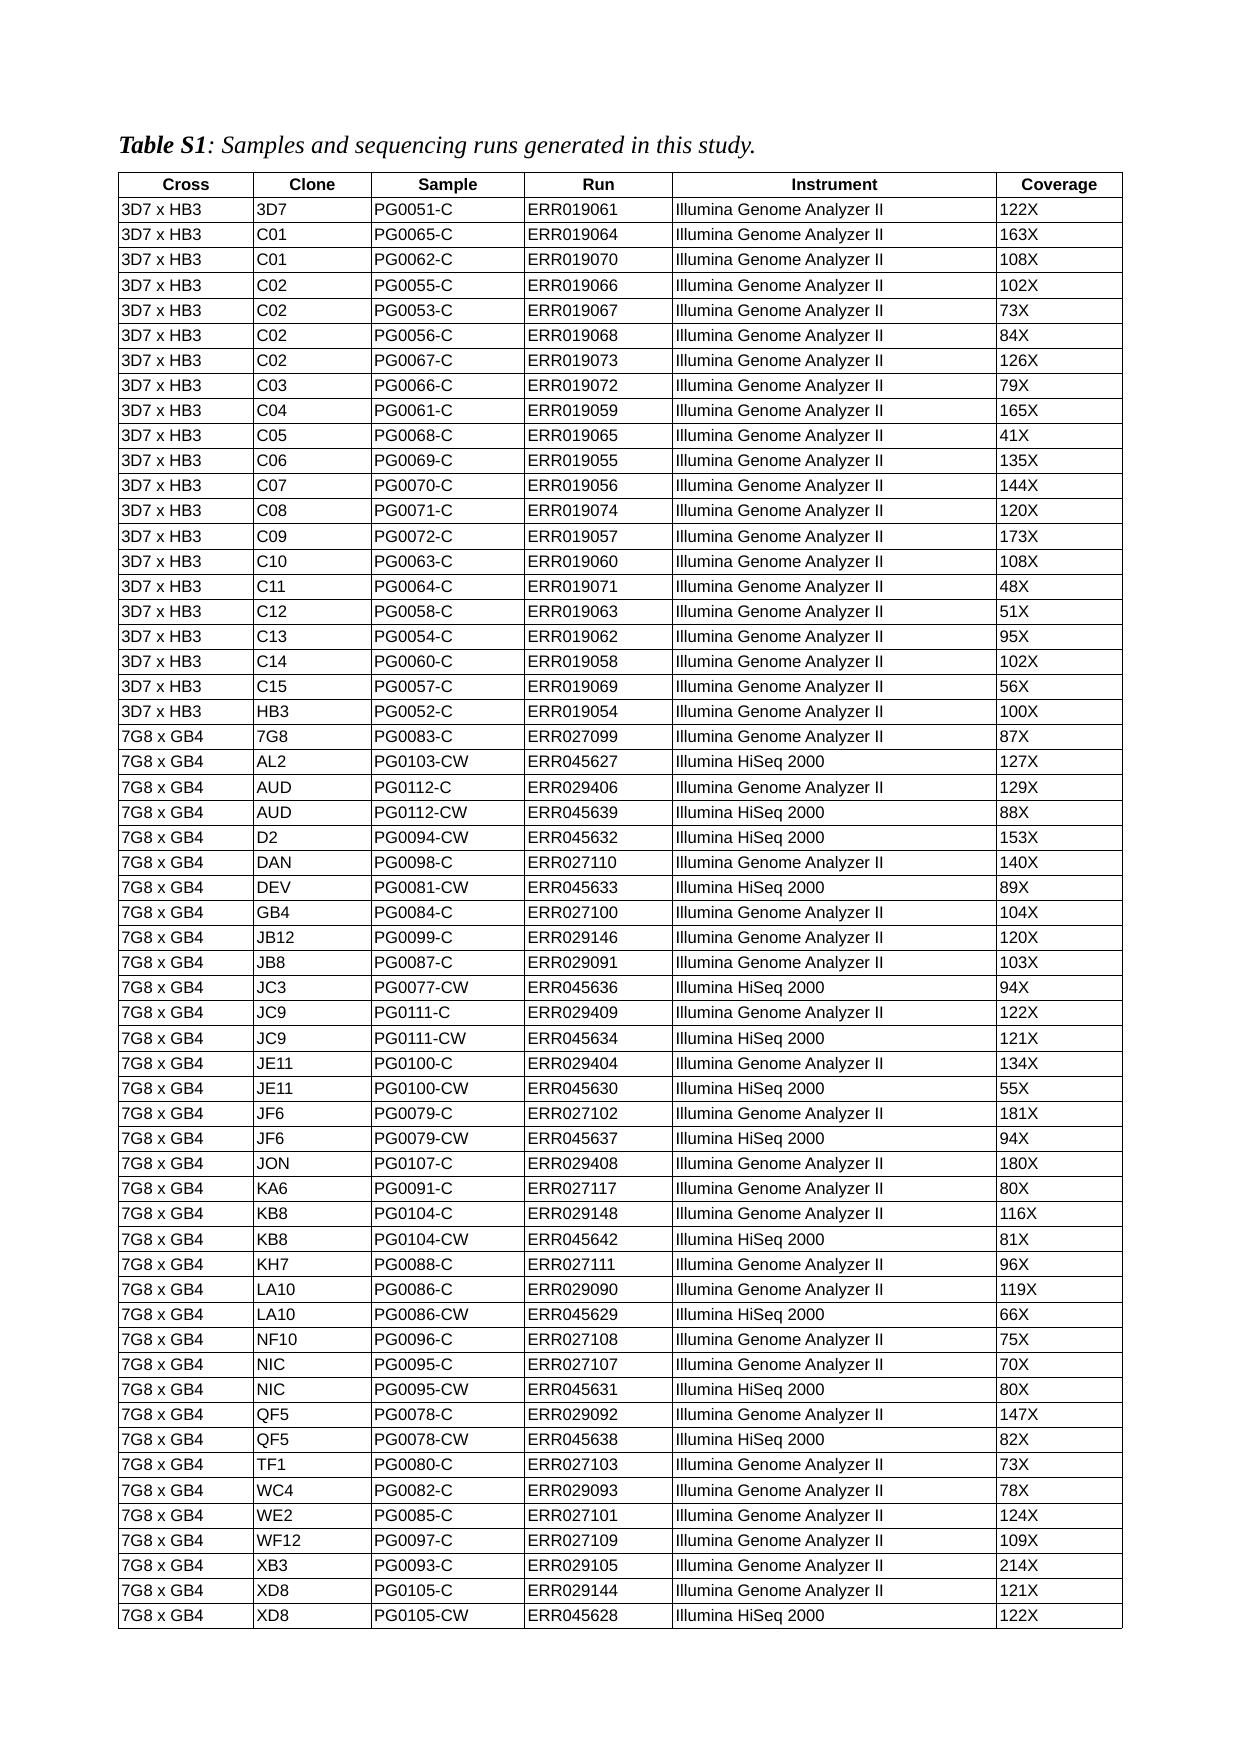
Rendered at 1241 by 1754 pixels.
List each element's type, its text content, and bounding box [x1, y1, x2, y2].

table_cell Illumina HiSeq 2000 [673, 750, 996, 774]
table_cell 78X [997, 1478, 1122, 1502]
table_cell XD8 [254, 1604, 371, 1628]
table_cell Illumina HiSeq 2000 [673, 1227, 996, 1251]
table_cell PG0097-C [372, 1529, 524, 1553]
table_cell ERR019072 [525, 374, 672, 398]
table_header Cross [119, 173, 253, 197]
table_cell ERR019056 [525, 474, 672, 498]
table_cell 87X [997, 725, 1122, 749]
table_cell 7G8 x GB4 [119, 1478, 253, 1502]
table_cell 126X [997, 349, 1122, 373]
table_cell Illumina Genome Analyzer II [673, 499, 996, 523]
table_cell ERR027108 [525, 1328, 672, 1352]
table_cell Illumina Genome Analyzer II [673, 700, 996, 724]
table_cell 3D7 x HB3 [119, 524, 253, 548]
table_cell Illumina Genome Analyzer II [673, 524, 996, 548]
table_cell Illumina Genome Analyzer II [673, 223, 996, 247]
table_cell 121X [997, 1026, 1122, 1051]
table_cell 214X [997, 1554, 1122, 1578]
table_cell ERR019073 [525, 349, 672, 373]
table_cell 96X [997, 1252, 1122, 1276]
table_cell 7G8 x GB4 [119, 1202, 253, 1226]
table_cell PG0086-C [372, 1277, 524, 1302]
table_cell Illumina Genome Analyzer II [673, 1328, 996, 1352]
table_cell C11 [254, 575, 371, 599]
table_cell 3D7 x HB3 [119, 424, 253, 448]
table_cell ERR027117 [525, 1177, 672, 1201]
table_cell 116X [997, 1202, 1122, 1226]
table_cell ERR045630 [525, 1077, 672, 1101]
table_cell DEV [254, 876, 371, 900]
table_cell Illumina Genome Analyzer II [673, 1102, 996, 1126]
table_cell 7G8 x GB4 [119, 1428, 253, 1452]
table_cell PG0098-C [372, 851, 524, 875]
table_cell 7G8 x GB4 [119, 1353, 253, 1377]
table_cell Illumina Genome Analyzer II [673, 299, 996, 322]
table_cell 173X [997, 524, 1122, 548]
table_cell ERR019054 [525, 700, 672, 724]
table_cell ERR027101 [525, 1504, 672, 1527]
table_cell Illumina Genome Analyzer II [673, 775, 996, 799]
table_cell 7G8 x GB4 [119, 1328, 253, 1352]
table_cell 51X [997, 600, 1122, 624]
table_cell Illumina Genome Analyzer II [673, 198, 996, 222]
table_cell PG0070-C [372, 474, 524, 498]
table_cell JE11 [254, 1077, 371, 1101]
table_cell 135X [997, 449, 1122, 473]
table_cell PG0104-C [372, 1202, 524, 1226]
table_cell C08 [254, 499, 371, 523]
table_cell Illumina Genome Analyzer II [673, 1453, 996, 1477]
table_cell Illumina HiSeq 2000 [673, 1127, 996, 1151]
table_cell ERR019060 [525, 550, 672, 573]
table_cell 79X [997, 374, 1122, 398]
table_cell NIC [254, 1353, 371, 1377]
table_cell 7G8 x GB4 [119, 1453, 253, 1477]
table_cell ERR045633 [525, 876, 672, 900]
table_cell 108X [997, 550, 1122, 573]
table_cell 7G8 x GB4 [119, 851, 253, 875]
table_cell 3D7 x HB3 [119, 349, 253, 373]
table_cell Illumina HiSeq 2000 [673, 826, 996, 850]
table_cell PG0083-C [372, 725, 524, 749]
table_cell 3D7 x HB3 [119, 273, 253, 297]
table_cell 82X [997, 1428, 1122, 1452]
table_cell XB3 [254, 1554, 371, 1578]
table_cell C12 [254, 600, 371, 624]
table_cell Illumina Genome Analyzer II [673, 424, 996, 448]
table_cell 73X [997, 299, 1122, 322]
table_cell 122X [997, 198, 1122, 222]
table_cell PG0096-C [372, 1328, 524, 1352]
table_cell 103X [997, 951, 1122, 975]
table_cell 95X [997, 625, 1122, 649]
table_cell Illumina Genome Analyzer II [673, 449, 996, 473]
table_cell 181X [997, 1102, 1122, 1126]
table_cell ERR027102 [525, 1102, 672, 1126]
table_cell ERR045639 [525, 801, 672, 824]
table_cell 7G8 x GB4 [119, 1303, 253, 1327]
table_cell C10 [254, 550, 371, 573]
table_cell 120X [997, 926, 1122, 950]
table_cell JF6 [254, 1102, 371, 1126]
table_cell Illumina Genome Analyzer II [673, 474, 996, 498]
table_cell 100X [997, 700, 1122, 724]
table_cell 119X [997, 1277, 1122, 1302]
table_cell AUD [254, 775, 371, 799]
table_cell ERR045631 [525, 1378, 672, 1402]
table_cell ERR029090 [525, 1277, 672, 1302]
table_cell C02 [254, 324, 371, 348]
table_cell PG0053-C [372, 299, 524, 322]
table_cell 3D7 x HB3 [119, 198, 253, 222]
table_cell C02 [254, 273, 371, 297]
table_cell ERR019065 [525, 424, 672, 448]
table_cell PG0080-C [372, 1453, 524, 1477]
table_cell ERR019069 [525, 675, 672, 699]
table_cell PG0056-C [372, 324, 524, 348]
table_cell ERR027109 [525, 1529, 672, 1553]
table_cell D2 [254, 826, 371, 850]
table_cell C02 [254, 349, 371, 373]
table_cell Illumina Genome Analyzer II [673, 1403, 996, 1427]
table_cell 7G8 x GB4 [119, 876, 253, 900]
table_cell ERR019055 [525, 449, 672, 473]
table_cell PG0095-CW [372, 1378, 524, 1402]
table_cell PG0060-C [372, 650, 524, 674]
table_cell Illumina Genome Analyzer II [673, 1277, 996, 1302]
table_cell 84X [997, 324, 1122, 348]
table_cell Illumina Genome Analyzer II [673, 550, 996, 573]
table_cell JC9 [254, 1001, 371, 1025]
table_cell 70X [997, 1353, 1122, 1377]
table_cell PG0078-CW [372, 1428, 524, 1452]
table_cell PG0100-CW [372, 1077, 524, 1101]
table_cell 75X [997, 1328, 1122, 1352]
table_cell 7G8 x GB4 [119, 1403, 253, 1427]
table_cell PG0064-C [372, 575, 524, 599]
table_cell 153X [997, 826, 1122, 850]
table_cell 94X [997, 1127, 1122, 1151]
table_cell 80X [997, 1378, 1122, 1402]
table_header Instrument [673, 173, 996, 197]
table_cell PG0094-CW [372, 826, 524, 850]
table_cell HB3 [254, 700, 371, 724]
table_cell C09 [254, 524, 371, 548]
table_cell PG0051-C [372, 198, 524, 222]
table_cell KB8 [254, 1227, 371, 1251]
table_cell NF10 [254, 1328, 371, 1352]
table_cell PG0085-C [372, 1504, 524, 1527]
table_cell 3D7 x HB3 [119, 650, 253, 674]
table_cell 3D7 x HB3 [119, 499, 253, 523]
table_cell 7G8 x GB4 [119, 1252, 253, 1276]
table_cell LA10 [254, 1303, 371, 1327]
table_cell 102X [997, 650, 1122, 674]
table_cell ERR045636 [525, 976, 672, 1000]
table_cell 3D7 x HB3 [119, 600, 253, 624]
table_cell 7G8 x GB4 [119, 801, 253, 824]
table_cell PG0063-C [372, 550, 524, 573]
table_cell WF12 [254, 1529, 371, 1553]
table_cell PG0054-C [372, 625, 524, 649]
table_cell Illumina HiSeq 2000 [673, 1303, 996, 1327]
table_cell ERR045629 [525, 1303, 672, 1327]
table_cell 66X [997, 1303, 1122, 1327]
table_cell 89X [997, 876, 1122, 900]
table_cell KH7 [254, 1252, 371, 1276]
table_cell JB12 [254, 926, 371, 950]
table_cell 41X [997, 424, 1122, 448]
table_cell 7G8 x GB4 [119, 1579, 253, 1603]
text Table S1: Samples and sequencing runs generated in this study. [118, 131, 1122, 159]
table_cell DAN [254, 851, 371, 875]
table_cell ERR029105 [525, 1554, 672, 1578]
table_cell JB8 [254, 951, 371, 975]
table_cell JC3 [254, 976, 371, 1000]
table_cell 88X [997, 801, 1122, 824]
table_cell ERR045638 [525, 1428, 672, 1452]
table_cell 180X [997, 1152, 1122, 1176]
table_cell PG0061-C [372, 399, 524, 423]
table_cell PG0112-C [372, 775, 524, 799]
table_cell ERR045632 [525, 826, 672, 850]
table_cell 3D7 x HB3 [119, 449, 253, 473]
table_cell Illumina Genome Analyzer II [673, 1554, 996, 1578]
table_cell ERR019057 [525, 524, 672, 548]
table_cell 7G8 x GB4 [119, 951, 253, 975]
table_cell C13 [254, 625, 371, 649]
table_header Coverage [997, 173, 1122, 197]
table_cell 140X [997, 851, 1122, 875]
table_cell 7G8 x GB4 [119, 1001, 253, 1025]
table_cell 127X [997, 750, 1122, 774]
table_cell PG0057-C [372, 675, 524, 699]
table_cell 121X [997, 1579, 1122, 1603]
table_cell Illumina Genome Analyzer II [673, 901, 996, 925]
table_cell ERR027099 [525, 725, 672, 749]
table_cell ERR029146 [525, 926, 672, 950]
table_cell 7G8 x GB4 [119, 1127, 253, 1151]
table_cell PG0103-CW [372, 750, 524, 774]
table_cell PG0100-C [372, 1052, 524, 1076]
table_cell ERR029404 [525, 1052, 672, 1076]
table_cell GB4 [254, 901, 371, 925]
table_cell 7G8 x GB4 [119, 901, 253, 925]
table_cell Illumina Genome Analyzer II [673, 1579, 996, 1603]
table_cell 3D7 x HB3 [119, 324, 253, 348]
table_cell Illumina Genome Analyzer II [673, 600, 996, 624]
table_cell ERR045642 [525, 1227, 672, 1251]
table_cell 109X [997, 1529, 1122, 1553]
table_cell Illumina HiSeq 2000 [673, 1077, 996, 1101]
table_cell ERR029144 [525, 1579, 672, 1603]
table_header Clone [254, 173, 371, 197]
table_cell PG0084-C [372, 901, 524, 925]
table_cell ERR019067 [525, 299, 672, 322]
table_cell 3D7 x HB3 [119, 248, 253, 272]
table_cell 7G8 x GB4 [119, 750, 253, 774]
table_cell NIC [254, 1378, 371, 1402]
table_cell 122X [997, 1001, 1122, 1025]
table_cell PG0105-CW [372, 1604, 524, 1628]
table_cell Illumina Genome Analyzer II [673, 625, 996, 649]
table_cell WC4 [254, 1478, 371, 1502]
table_cell PG0111-CW [372, 1026, 524, 1051]
table_cell PG0087-C [372, 951, 524, 975]
table_cell JE11 [254, 1052, 371, 1076]
table_cell Illumina HiSeq 2000 [673, 976, 996, 1000]
table_cell PG0095-C [372, 1353, 524, 1377]
table_cell 48X [997, 575, 1122, 599]
table_cell 102X [997, 273, 1122, 297]
table_cell Illumina Genome Analyzer II [673, 1353, 996, 1377]
table_cell Illumina Genome Analyzer II [673, 1504, 996, 1527]
table_cell 3D7 [254, 198, 371, 222]
table_cell PG0107-C [372, 1152, 524, 1176]
table_cell PG0052-C [372, 700, 524, 724]
table_cell 3D7 x HB3 [119, 575, 253, 599]
table_cell Illumina Genome Analyzer II [673, 1252, 996, 1276]
table_cell PG0079-C [372, 1102, 524, 1126]
table_cell Illumina Genome Analyzer II [673, 951, 996, 975]
table_cell 7G8 x GB4 [119, 826, 253, 850]
table_cell ERR027100 [525, 901, 672, 925]
table_cell ERR027110 [525, 851, 672, 875]
table_cell PG0111-C [372, 1001, 524, 1025]
table_cell ERR019059 [525, 399, 672, 423]
table_cell PG0112-CW [372, 801, 524, 824]
table_cell Illumina HiSeq 2000 [673, 1378, 996, 1402]
table_cell PG0068-C [372, 424, 524, 448]
table_cell ERR029092 [525, 1403, 672, 1427]
table_cell AUD [254, 801, 371, 824]
table_cell ERR019064 [525, 223, 672, 247]
table_cell Illumina Genome Analyzer II [673, 1478, 996, 1502]
table_cell 56X [997, 675, 1122, 699]
table_cell 108X [997, 248, 1122, 272]
table_cell ERR019062 [525, 625, 672, 649]
table_cell 165X [997, 399, 1122, 423]
table_cell Illumina HiSeq 2000 [673, 1428, 996, 1452]
table_cell ERR027111 [525, 1252, 672, 1276]
table_cell PG0055-C [372, 273, 524, 297]
table_cell 7G8 x GB4 [119, 1378, 253, 1402]
table_cell ERR027103 [525, 1453, 672, 1477]
table_cell 7G8 x GB4 [119, 1504, 253, 1527]
table_cell ERR019068 [525, 324, 672, 348]
table_cell 3D7 x HB3 [119, 700, 253, 724]
table_cell JON [254, 1152, 371, 1176]
table_cell 55X [997, 1077, 1122, 1101]
table_cell 104X [997, 901, 1122, 925]
table_cell ERR019071 [525, 575, 672, 599]
table_cell ERR029409 [525, 1001, 672, 1025]
table_cell 7G8 x GB4 [119, 1227, 253, 1251]
table_cell Illumina Genome Analyzer II [673, 1529, 996, 1553]
table_cell 3D7 x HB3 [119, 223, 253, 247]
table_cell 3D7 x HB3 [119, 474, 253, 498]
table_cell 3D7 x HB3 [119, 675, 253, 699]
table_cell C03 [254, 374, 371, 398]
table_cell ERR019066 [525, 273, 672, 297]
table_cell 7G8 x GB4 [119, 1177, 253, 1201]
table_cell PG0066-C [372, 374, 524, 398]
table_cell 7G8 x GB4 [119, 1604, 253, 1628]
table_cell PG0081-CW [372, 876, 524, 900]
table_cell ERR029148 [525, 1202, 672, 1226]
table_cell ERR045628 [525, 1604, 672, 1628]
table_cell PG0104-CW [372, 1227, 524, 1251]
table_cell 3D7 x HB3 [119, 550, 253, 573]
table_cell PG0072-C [372, 524, 524, 548]
table_cell PG0086-CW [372, 1303, 524, 1327]
table_cell TF1 [254, 1453, 371, 1477]
table_cell ERR029093 [525, 1478, 672, 1502]
table_cell ERR045627 [525, 750, 672, 774]
table_cell KA6 [254, 1177, 371, 1201]
table_cell PG0105-C [372, 1579, 524, 1603]
table_cell Illumina HiSeq 2000 [673, 1026, 996, 1051]
table_cell PG0071-C [372, 499, 524, 523]
table_cell Illumina HiSeq 2000 [673, 1604, 996, 1628]
table_cell Illumina Genome Analyzer II [673, 349, 996, 373]
table_cell AL2 [254, 750, 371, 774]
table_cell PG0069-C [372, 449, 524, 473]
table_cell 7G8 x GB4 [119, 1277, 253, 1302]
table_cell 129X [997, 775, 1122, 799]
table_cell WE2 [254, 1504, 371, 1527]
table_cell 3D7 x HB3 [119, 374, 253, 398]
table_cell 120X [997, 499, 1122, 523]
table_cell ERR029408 [525, 1152, 672, 1176]
table_cell 7G8 x GB4 [119, 1026, 253, 1051]
table_cell C07 [254, 474, 371, 498]
table_cell ERR019074 [525, 499, 672, 523]
table_cell 147X [997, 1403, 1122, 1427]
table_cell C15 [254, 675, 371, 699]
table_cell JF6 [254, 1127, 371, 1151]
table_cell 7G8 x GB4 [119, 725, 253, 749]
table_cell 73X [997, 1453, 1122, 1477]
table_cell C14 [254, 650, 371, 674]
table_cell Illumina Genome Analyzer II [673, 324, 996, 348]
table_cell Illumina Genome Analyzer II [673, 725, 996, 749]
table_cell PG0082-C [372, 1478, 524, 1502]
table_cell Illumina HiSeq 2000 [673, 876, 996, 900]
table_cell C05 [254, 424, 371, 448]
table_cell Illumina HiSeq 2000 [673, 801, 996, 824]
table_cell PG0079-CW [372, 1127, 524, 1151]
table_cell ERR027107 [525, 1353, 672, 1377]
table_cell 7G8 x GB4 [119, 1529, 253, 1553]
table_cell 7G8 x GB4 [119, 926, 253, 950]
table_cell ERR019058 [525, 650, 672, 674]
table_cell 7G8 [254, 725, 371, 749]
table_cell 3D7 x HB3 [119, 399, 253, 423]
table_cell Illumina Genome Analyzer II [673, 1177, 996, 1201]
table_cell C01 [254, 223, 371, 247]
table_cell ERR019070 [525, 248, 672, 272]
table_cell JC9 [254, 1026, 371, 1051]
table_cell 7G8 x GB4 [119, 1152, 253, 1176]
table_cell 3D7 x HB3 [119, 625, 253, 649]
table_cell 80X [997, 1177, 1122, 1201]
table_cell ERR029091 [525, 951, 672, 975]
table_cell Illumina Genome Analyzer II [673, 1052, 996, 1076]
table_cell Illumina Genome Analyzer II [673, 926, 996, 950]
table_cell KB8 [254, 1202, 371, 1226]
table_cell 124X [997, 1504, 1122, 1527]
table_cell Illumina Genome Analyzer II [673, 1202, 996, 1226]
table_cell 7G8 x GB4 [119, 976, 253, 1000]
table_cell 122X [997, 1604, 1122, 1628]
table_cell ERR045637 [525, 1127, 672, 1151]
table_header Run [525, 173, 672, 197]
table_cell ERR019063 [525, 600, 672, 624]
table_cell 94X [997, 976, 1122, 1000]
table_cell Illumina Genome Analyzer II [673, 851, 996, 875]
table_cell Illumina Genome Analyzer II [673, 575, 996, 599]
table_cell PG0077-CW [372, 976, 524, 1000]
table_cell PG0067-C [372, 349, 524, 373]
table_cell 7G8 x GB4 [119, 1052, 253, 1076]
table_cell C06 [254, 449, 371, 473]
table_cell 163X [997, 223, 1122, 247]
table_cell PG0088-C [372, 1252, 524, 1276]
table_cell 144X [997, 474, 1122, 498]
table_cell Illumina Genome Analyzer II [673, 1152, 996, 1176]
table_cell PG0065-C [372, 223, 524, 247]
table_cell Illumina Genome Analyzer II [673, 675, 996, 699]
table_cell Illumina Genome Analyzer II [673, 650, 996, 674]
table_cell 3D7 x HB3 [119, 299, 253, 322]
table_cell C02 [254, 299, 371, 322]
table_cell 7G8 x GB4 [119, 1077, 253, 1101]
table_cell 7G8 x GB4 [119, 1102, 253, 1126]
table_cell ERR029406 [525, 775, 672, 799]
table_header Sample [372, 173, 524, 197]
table_cell Illumina Genome Analyzer II [673, 248, 996, 272]
table_cell 81X [997, 1227, 1122, 1251]
table_cell XD8 [254, 1579, 371, 1603]
table_cell C01 [254, 248, 371, 272]
table_cell QF5 [254, 1428, 371, 1452]
table_cell Illumina Genome Analyzer II [673, 273, 996, 297]
table_cell PG0078-C [372, 1403, 524, 1427]
table_cell PG0091-C [372, 1177, 524, 1201]
table_cell PG0058-C [372, 600, 524, 624]
table_cell ERR045634 [525, 1026, 672, 1051]
table_cell Illumina Genome Analyzer II [673, 374, 996, 398]
table_cell Illumina Genome Analyzer II [673, 399, 996, 423]
table_cell 134X [997, 1052, 1122, 1076]
table_cell PG0093-C [372, 1554, 524, 1578]
table_cell LA10 [254, 1277, 371, 1302]
table_cell 7G8 x GB4 [119, 1554, 253, 1578]
table_cell ERR019061 [525, 198, 672, 222]
table_cell 7G8 x GB4 [119, 775, 253, 799]
table_cell PG0099-C [372, 926, 524, 950]
table_cell Illumina Genome Analyzer II [673, 1001, 996, 1025]
table_cell PG0062-C [372, 248, 524, 272]
table_cell QF5 [254, 1403, 371, 1427]
table_cell C04 [254, 399, 371, 423]
